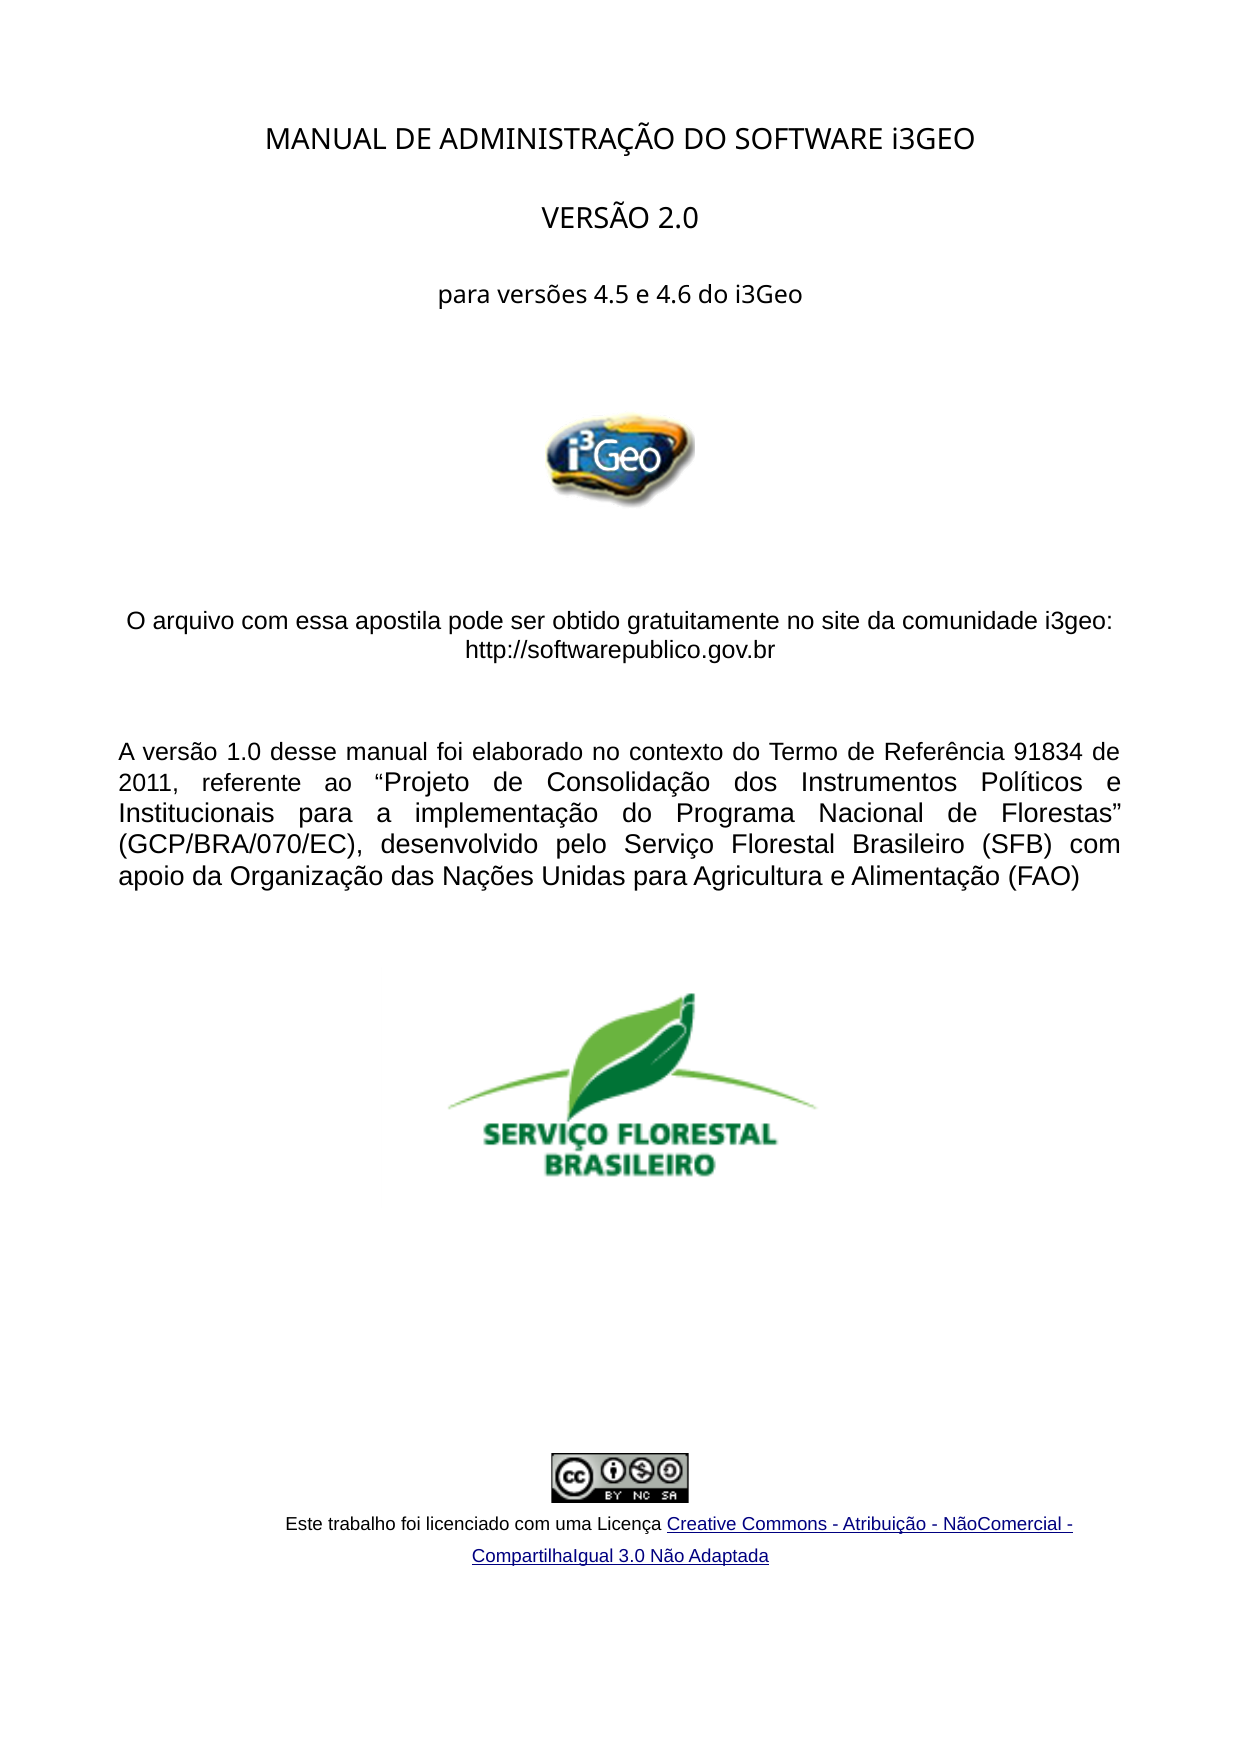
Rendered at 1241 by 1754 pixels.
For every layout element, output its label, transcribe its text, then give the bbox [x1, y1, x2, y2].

picture [551, 1453, 689, 1503]
text Este trabalho foi licenciado com uma Licença Creative Commons - Atribuição - NãoComercial - CompartilhaIgual 3.0 Não Adaptada [118, 1454, 1122, 1567]
picture [545, 409, 695, 509]
text O arquivo com essa apostila pode ser obtido gratuitamente no site da comunidade i3geo: http://softwarepublico.gov.br [118, 606, 1122, 664]
text VERSÃO 2.0 [118, 197, 1122, 237]
text A versão 1.0 desse manual foi elaborado no contexto do Termo de Referência 91834 de 2011, referente ao “Projeto de Consolidação dos Instrumentos Políticos e Institucionais para a implementação do Programa Nacional de Florestas” (GCP/BRA/070/EC), desenvolvido pelo Serviço Florestal Brasileiro (SFB) com apoio da Organização das Nações Unidas para Agricultura e Alimentação (FAO) [118, 737, 1122, 891]
picture [380, 967, 860, 1208]
text MANUAL DE ADMINISTRAÇÃO DO SOFTWARE i3GEO [118, 118, 1122, 158]
text para versões 4.5 e 4.6 do i3Geo [118, 277, 1122, 311]
